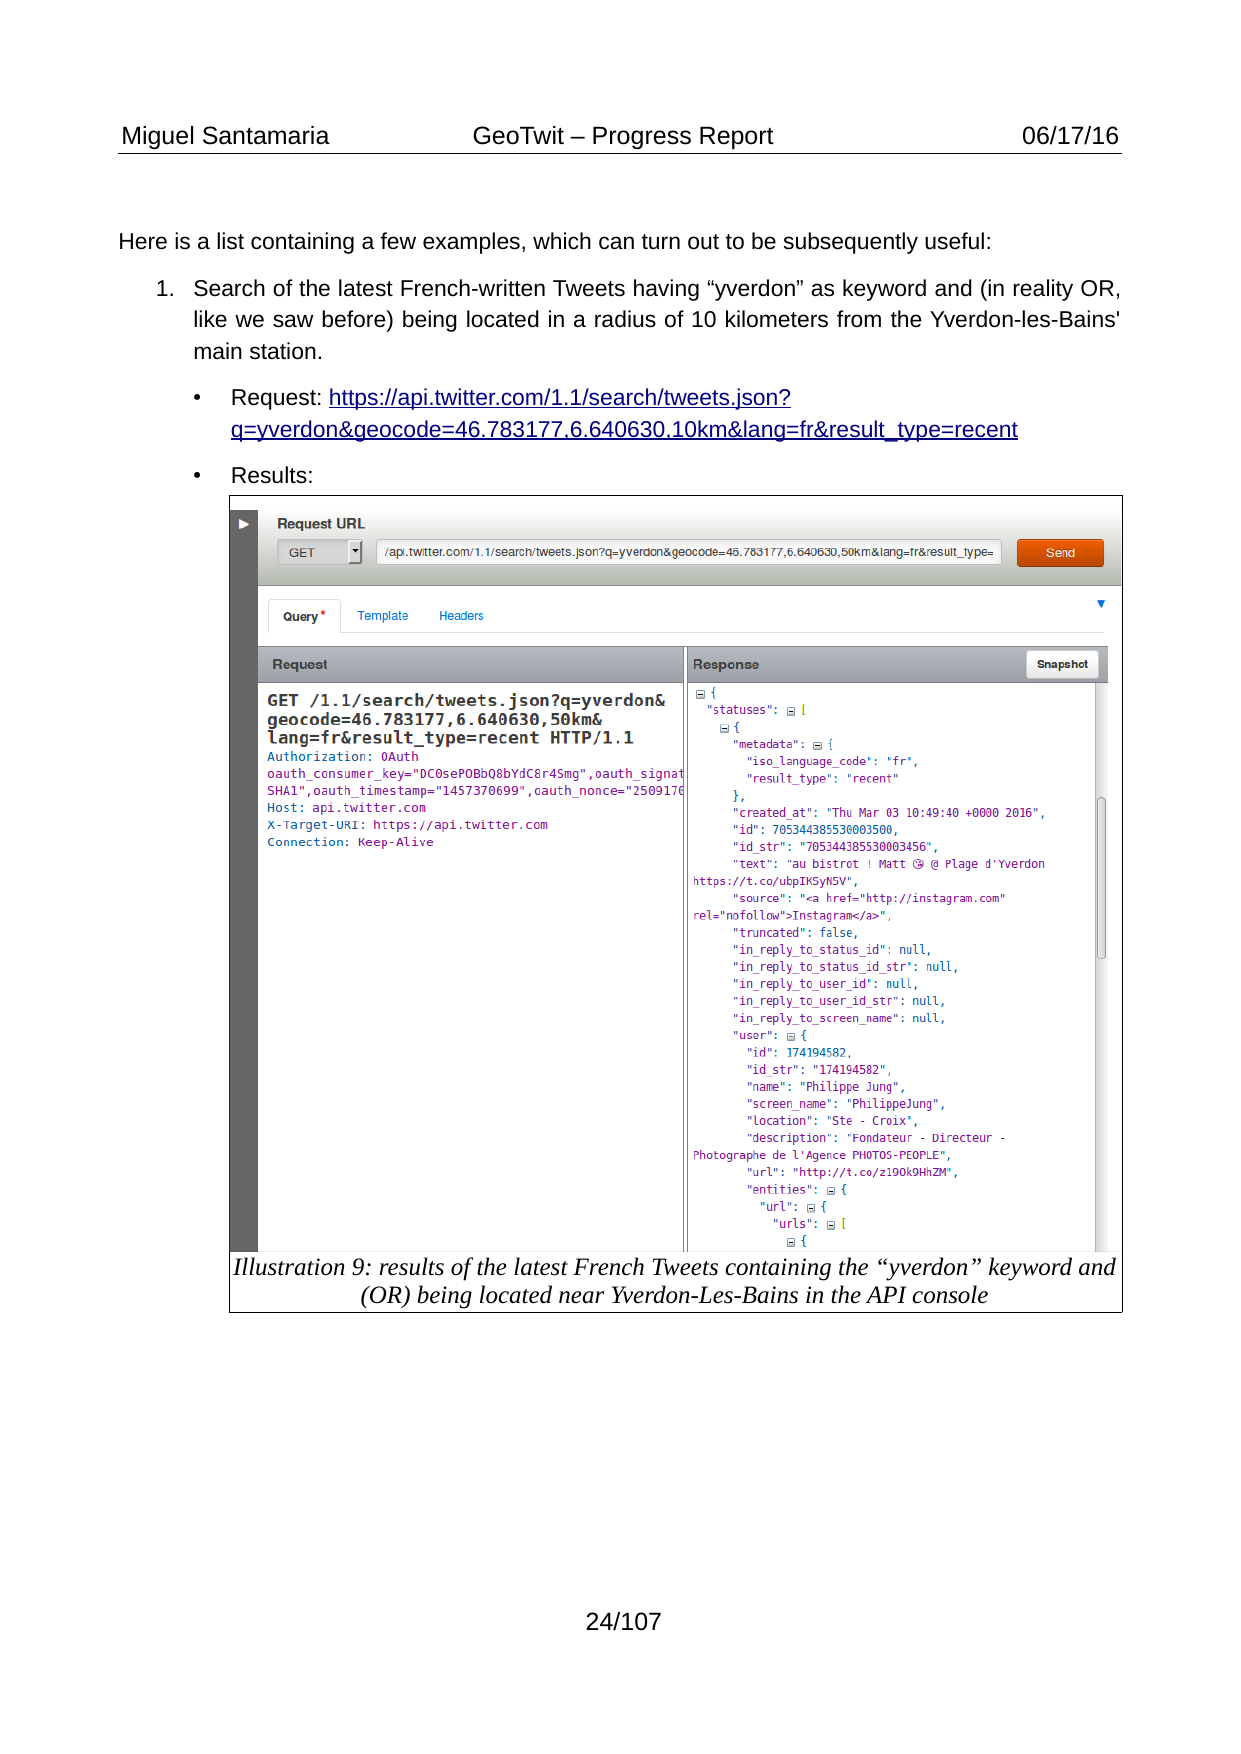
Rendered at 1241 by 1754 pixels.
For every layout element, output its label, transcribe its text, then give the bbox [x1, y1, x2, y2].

picture [229, 510, 1122, 1252]
list Request: https://api.twitter.com/1.1/search/tweets.json?q=yverdon&geocode=46.783177,6.640630,10km&lang=fr&result_type=recent [193, 384, 1122, 442]
text Here is a list containing a few examples, which can turn out to be subsequently useful: [118, 228, 1122, 254]
list Search of the latest French-written Tweets having “yverdon” as keyword and (in reality OR, like we saw before) being located in a radius of 10 kilometers from the Yverdon-les-Bains' main station. [156, 274, 1122, 364]
list Illustration 9: results of the latest French Tweets containing the “yverdon” keyword and (OR) being located near Yverdon-Les-Bains in the API console [232, 1252, 1119, 1309]
list Results: [193, 462, 1122, 1339]
